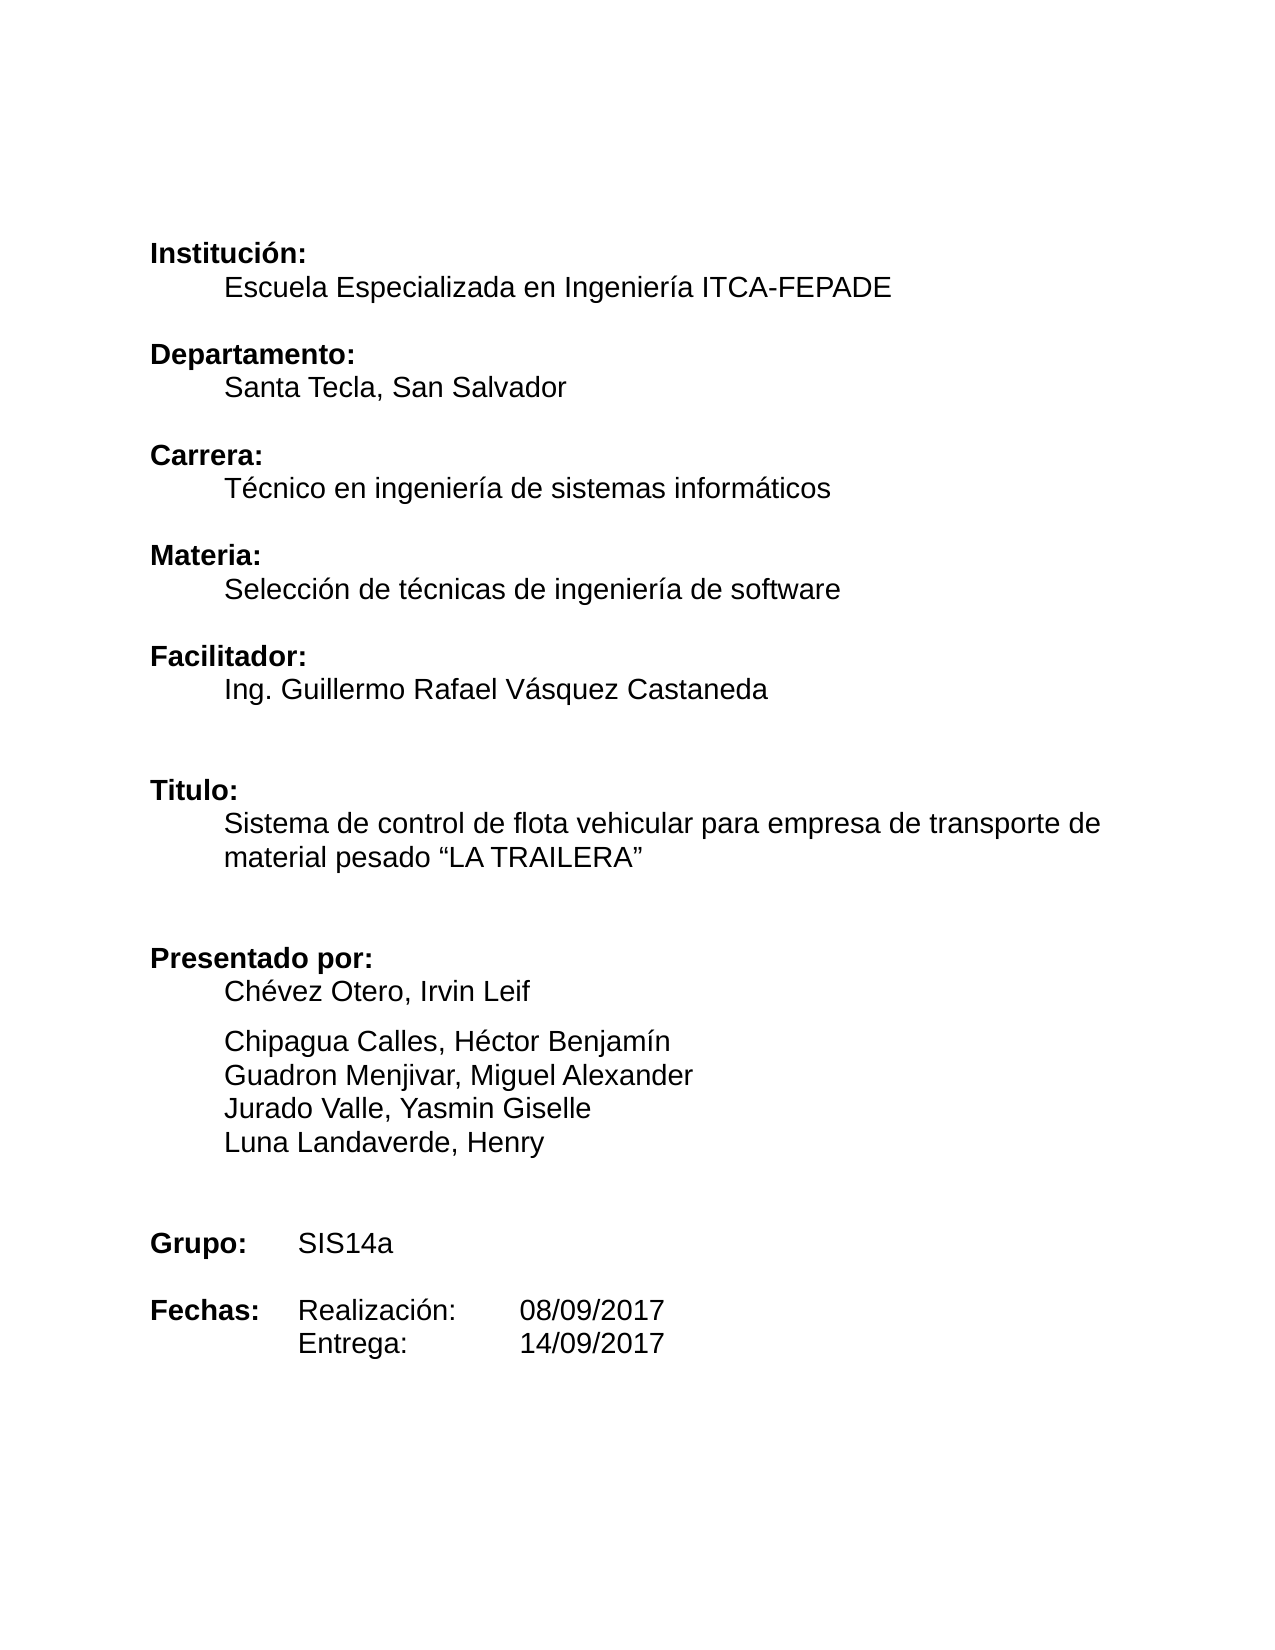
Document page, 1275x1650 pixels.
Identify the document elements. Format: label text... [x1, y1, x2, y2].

text Departamento: [150, 337, 1125, 370]
text Técnico en ingeniería de sistemas informáticos [150, 471, 1125, 504]
text Guadron Menjivar, Miguel Alexander [150, 1058, 1125, 1092]
text Ing. Guillermo Rafael Vásquez Castaneda [150, 672, 1125, 706]
text Titulo: [150, 773, 1125, 806]
text Selección de técnicas de ingeniería de software [150, 572, 1125, 605]
text Chipagua Calles, Héctor Benjamín [150, 1024, 1125, 1058]
text Carrera: [150, 437, 1125, 471]
text Entrega: 14/09/2017 [150, 1326, 1125, 1360]
text Jurado Valle, Yasmin Giselle [150, 1092, 1125, 1125]
text Grupo: SIS14a [150, 1226, 1125, 1259]
text Fechas: Realización: 08/09/2017 [150, 1293, 1125, 1326]
text Santa Tecla, San Salvador [150, 370, 1125, 404]
text Luna Landaverde, Henry [150, 1125, 1125, 1159]
text Chévez Otero, Irvin Leif [150, 974, 1125, 1008]
text Facilitador: [150, 639, 1125, 672]
text Escuela Especializada en Ingeniería ITCA-FEPADE [150, 270, 1125, 303]
text Materia: [150, 538, 1125, 572]
text Sistema de control de flota vehicular para empresa de transporte de material pesado “LA TRAILERA” [223, 806, 1125, 873]
text Institución: [150, 236, 1125, 270]
text Presentado por: [150, 941, 1125, 974]
